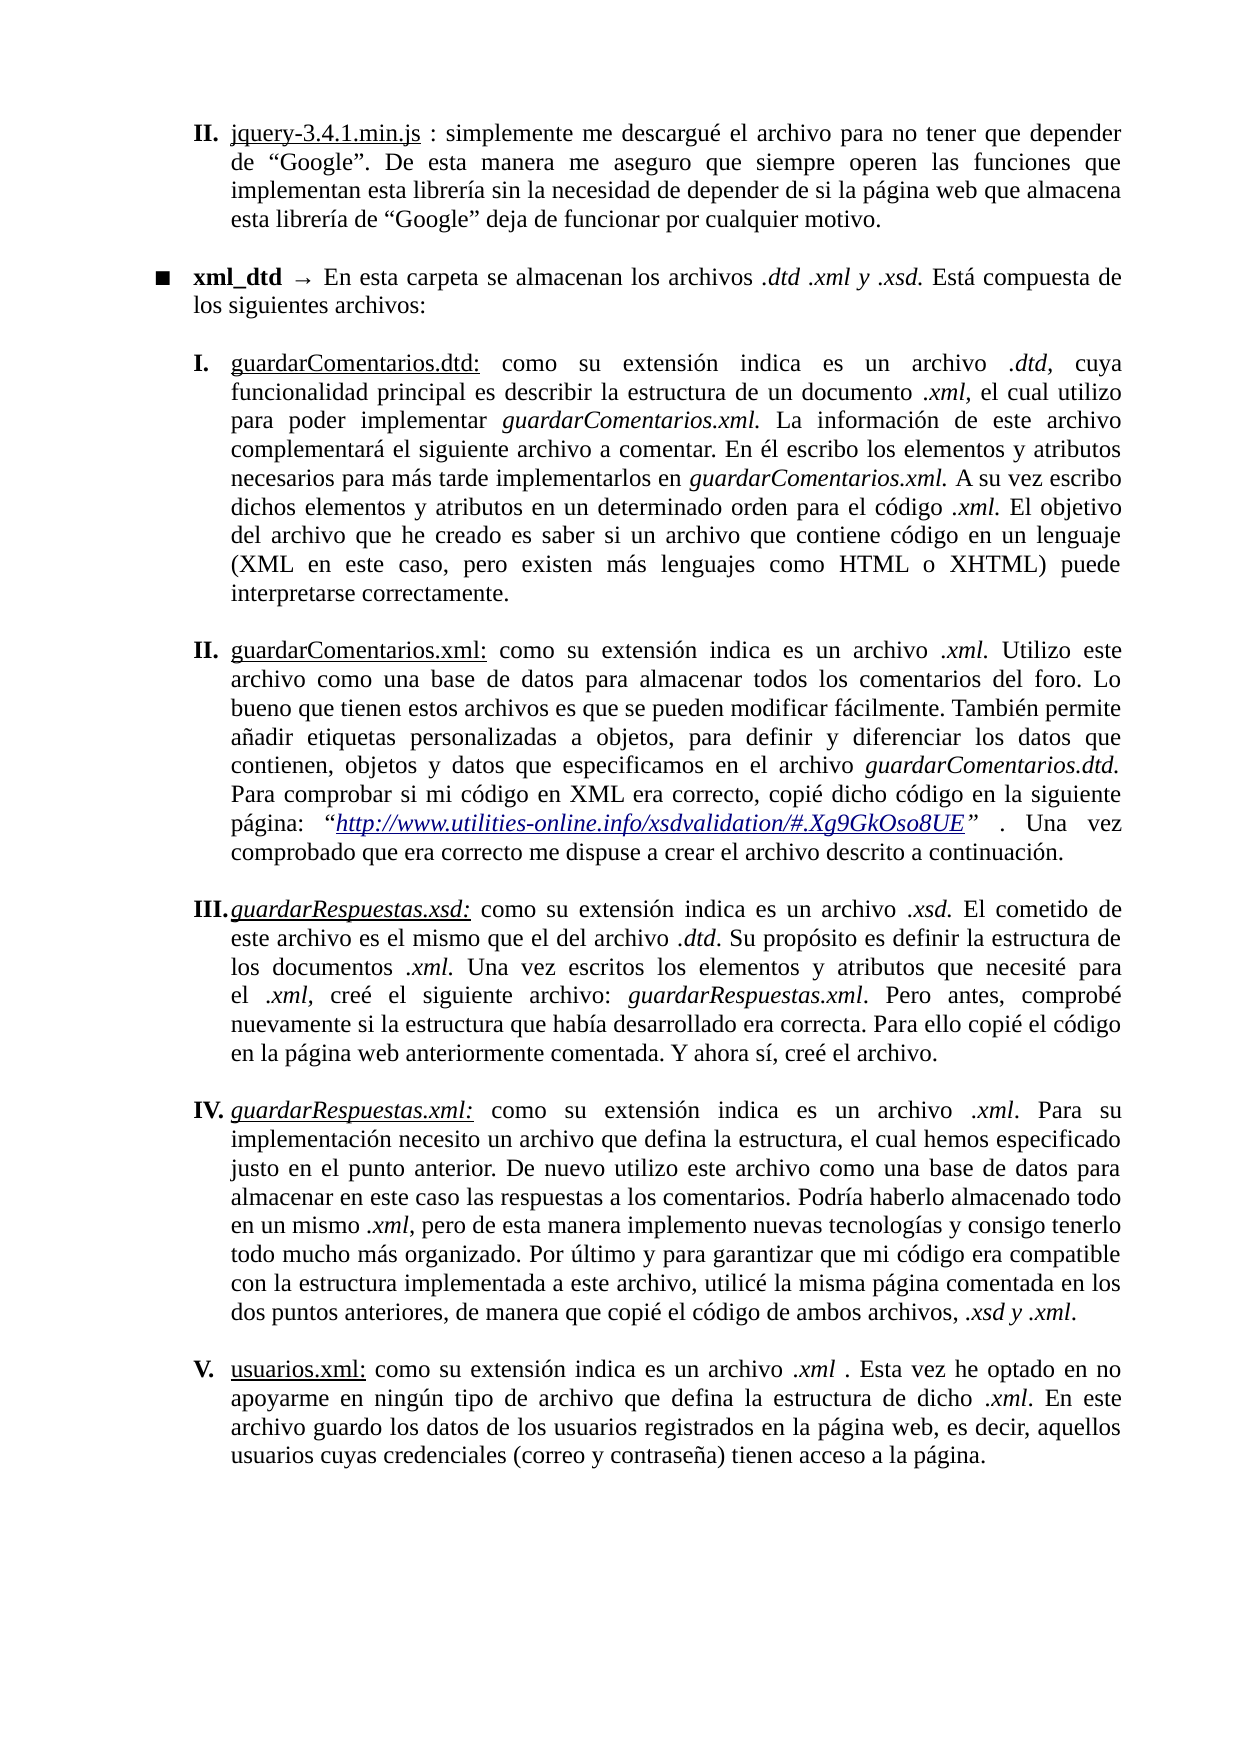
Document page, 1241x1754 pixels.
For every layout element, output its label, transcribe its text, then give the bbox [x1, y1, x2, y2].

list guardarComentarios.xml: como su extensión indica es un archivo .xml. Utilizo este archivo como una base de datos para almacenar todos los comentarios del foro. Lo bueno que tienen estos archivos es que se pueden modificar fácilmente. También permite añadir etiquetas personalizadas a objetos, para definir y diferenciar los datos que contienen, objetos y datos que especificamos en el archivo guardarComentarios.dtd. Para comprobar si mi código en XML era correcto, copié dicho código en la siguiente página: “http://www.utilities-online.info/xsdvalidation/#.Xg9GkOso8UE” . Una vez comprobado que era correcto me dispuse a crear el archivo descrito a continuación. [193, 636, 1122, 866]
list usuarios.xml: como su extensión indica es un archivo .xml . Esta vez he optado en no apoyarme en ningún tipo de archivo que defina la estructura de dicho .xml. En este archivo guardo los datos de los usuarios registrados en la página web, es decir, aquellos usuarios cuyas credenciales (correo y contraseña) tienen acceso a la página. [193, 1354, 1122, 1469]
list guardarComentarios.dtd: como su extensión indica es un archivo .dtd, cuya funcionalidad principal es describir la estructura de un documento .xml, el cual utilizo para poder implementar guardarComentarios.xml. La información de este archivo complementará el siguiente archivo a comentar. En él escribo los elementos y atributos necesarios para más tarde implementarlos en guardarComentarios.xml. A su vez escribo dichos elementos y atributos en un determinado orden para el código .xml. El objetivo del archivo que he creado es saber si un archivo que contiene código en un lenguaje (XML en este caso, pero existen más lenguajes como HTML o XHTML) puede interpretarse correctamente. [193, 348, 1122, 607]
list guardarRespuestas.xml: como su extensión indica es un archivo .xml. Para su implementación necesito un archivo que defina la estructura, el cual hemos especificado justo en el punto anterior. De nuevo utilizo este archivo como una base de datos para almacenar en este caso las respuestas a los comentarios. Podría haberlo almacenado todo en un mismo .xml, pero de esta manera implemento nuevas tecnologías y consigo tenerlo todo mucho más organizado. Por último y para garantizar que mi código era compatible con la estructura implementada a este archivo, utilicé la misma página comentada en los dos puntos anteriores, de manera que copié el código de ambos archivos, .xsd y .xml. [193, 1096, 1122, 1326]
list guardarRespuestas.xsd: como su extensión indica es un archivo .xsd. El cometido de este archivo es el mismo que el del archivo .dtd. Su propósito es definir la estructura de los documentos .xml. Una vez escritos los elementos y atributos que necesité para el .xml, creé el siguiente archivo: guardarRespuestas.xml. Pero antes, comprobé nuevamente si la estructura que había desarrollado era correcta. Para ello copié el código en la página web anteriormente comentada. Y ahora sí, creé el archivo. [193, 894, 1122, 1067]
list xml_dtd → En esta carpeta se almacenan los archivos .dtd .xml y .xsd. Está compuesta de los siguientes archivos: [156, 262, 1122, 319]
list jquery-3.4.1.min.js : simplemente me descargué el archivo para no tener que depender de “Google”. De esta manera me aseguro que siempre operen las funciones que implementan esta librería sin la necesidad de depender de si la página web que almacena esta librería de “Google” deja de funcionar por cualquier motivo. [193, 118, 1122, 233]
